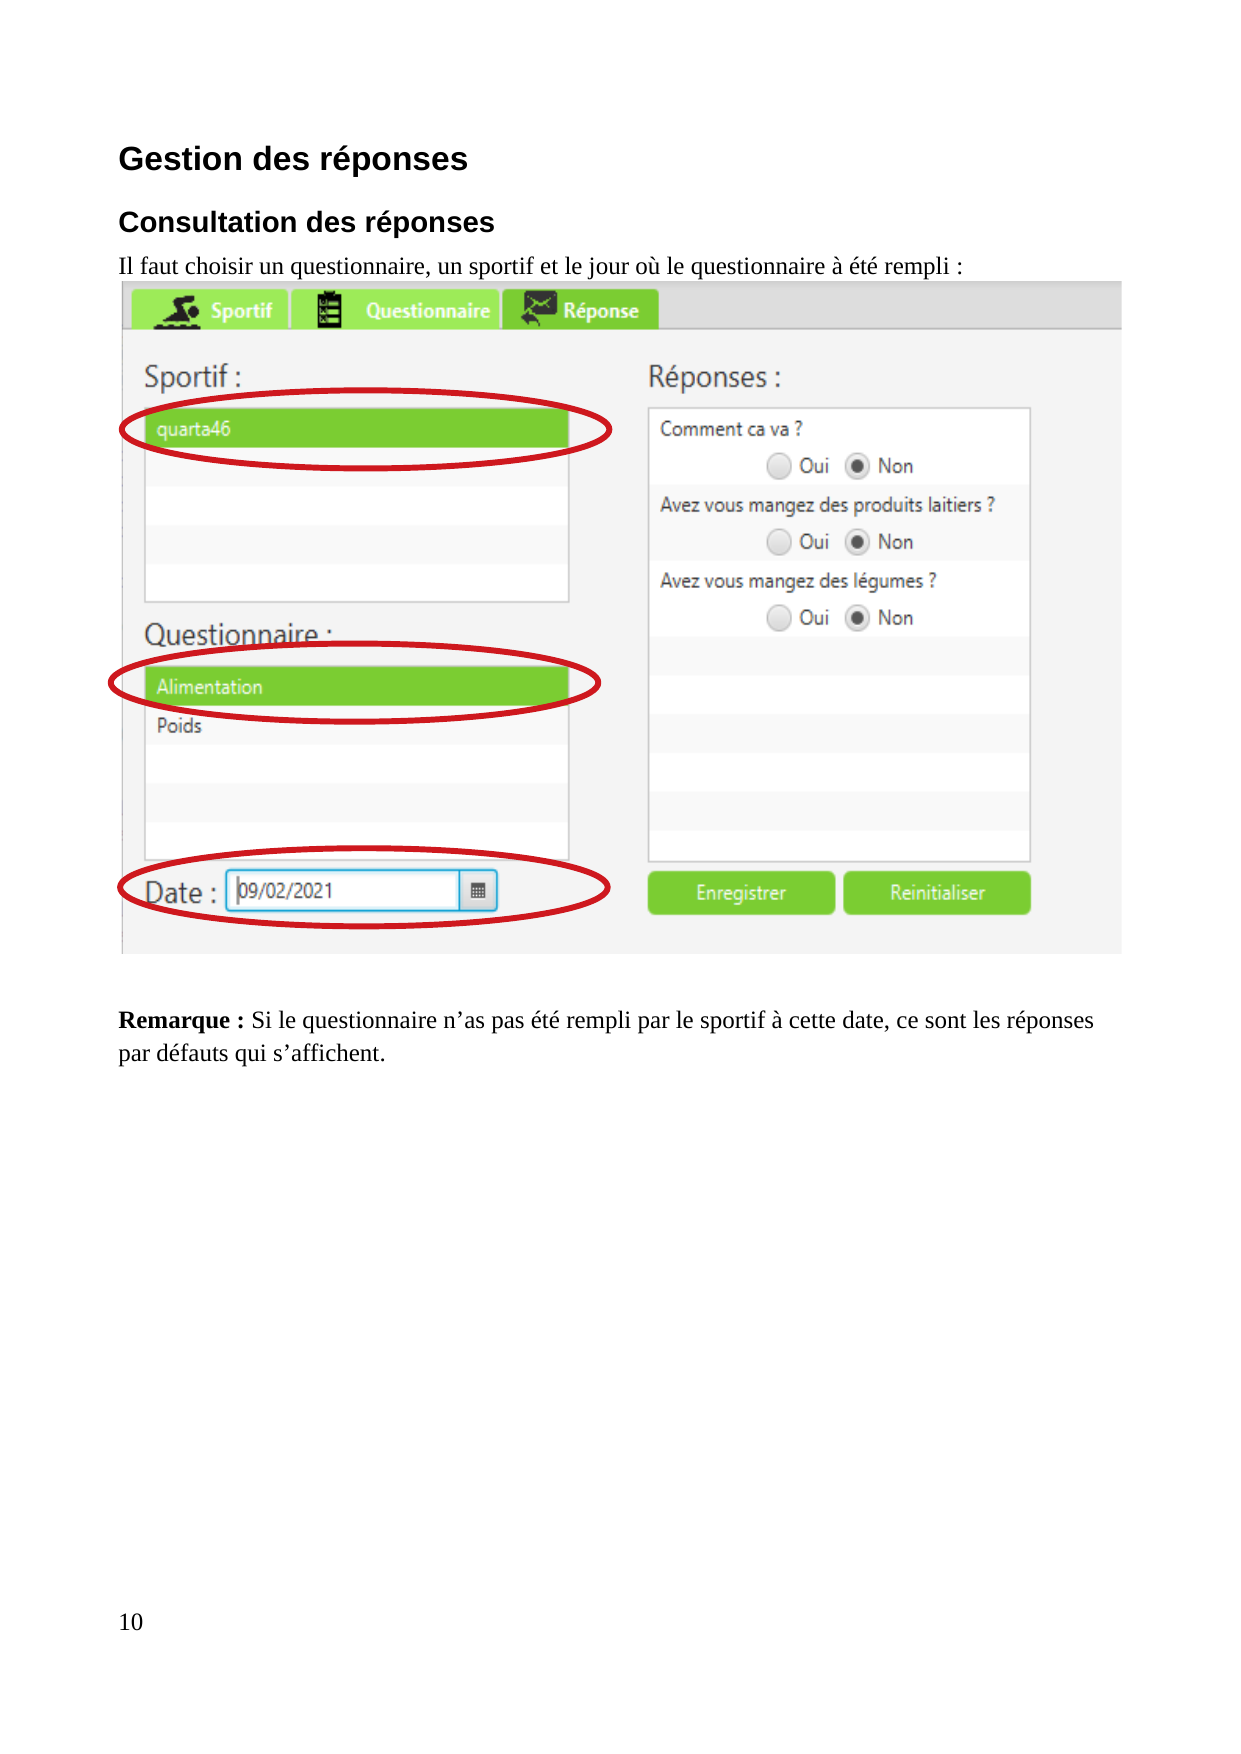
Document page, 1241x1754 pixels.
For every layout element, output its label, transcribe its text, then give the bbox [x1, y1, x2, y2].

picture [121, 647, 595, 718]
picture [124, 852, 604, 923]
picture [121, 281, 1122, 954]
picture [125, 394, 606, 465]
text Il faut choisir un questionnaire, un sportif et le jour où le questionnaire à été rempli : [118, 251, 1122, 280]
subtitle Consultation des réponses [118, 205, 1122, 238]
text Remarque : Si le questionnaire n’as pas été rempli par le sportif à cette date, ce sont les réponses par défauts qui s’affichent. [118, 1005, 1122, 1067]
subtitle Gestion des réponses [118, 139, 1122, 178]
